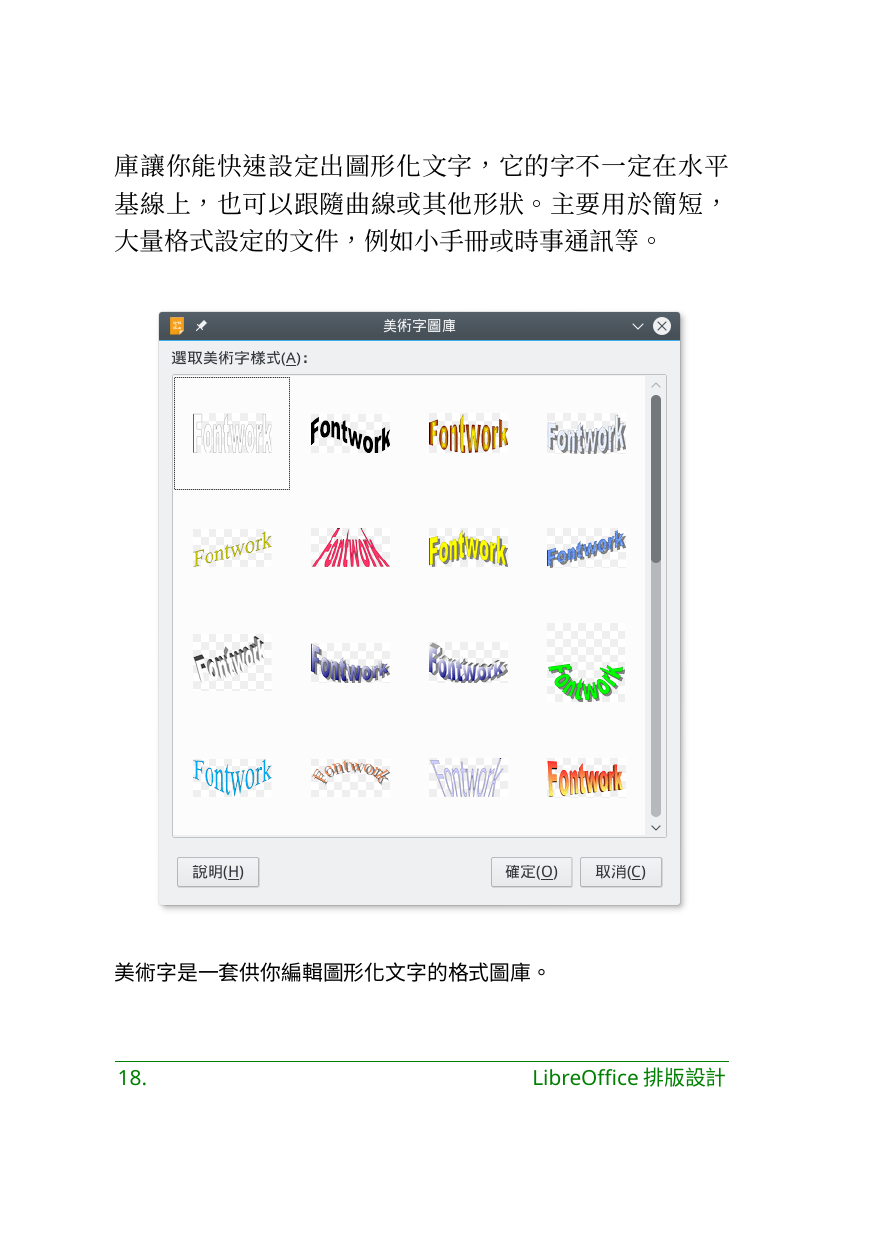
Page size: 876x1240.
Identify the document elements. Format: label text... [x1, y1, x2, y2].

text 庫讓你能快速設定出圖形化文字，它的字不一定在水平基線上，也可以跟隨曲線或其他形狀。主要用於簡短，大量格式設定的文件，例如小手冊或時事通訊等。 [114, 146, 729, 258]
table_cell 美術字是一套供你編輯圖形化文字的格式圖庫。 [115, 950, 729, 985]
picture [152, 305, 692, 917]
table_header [115, 274, 729, 950]
